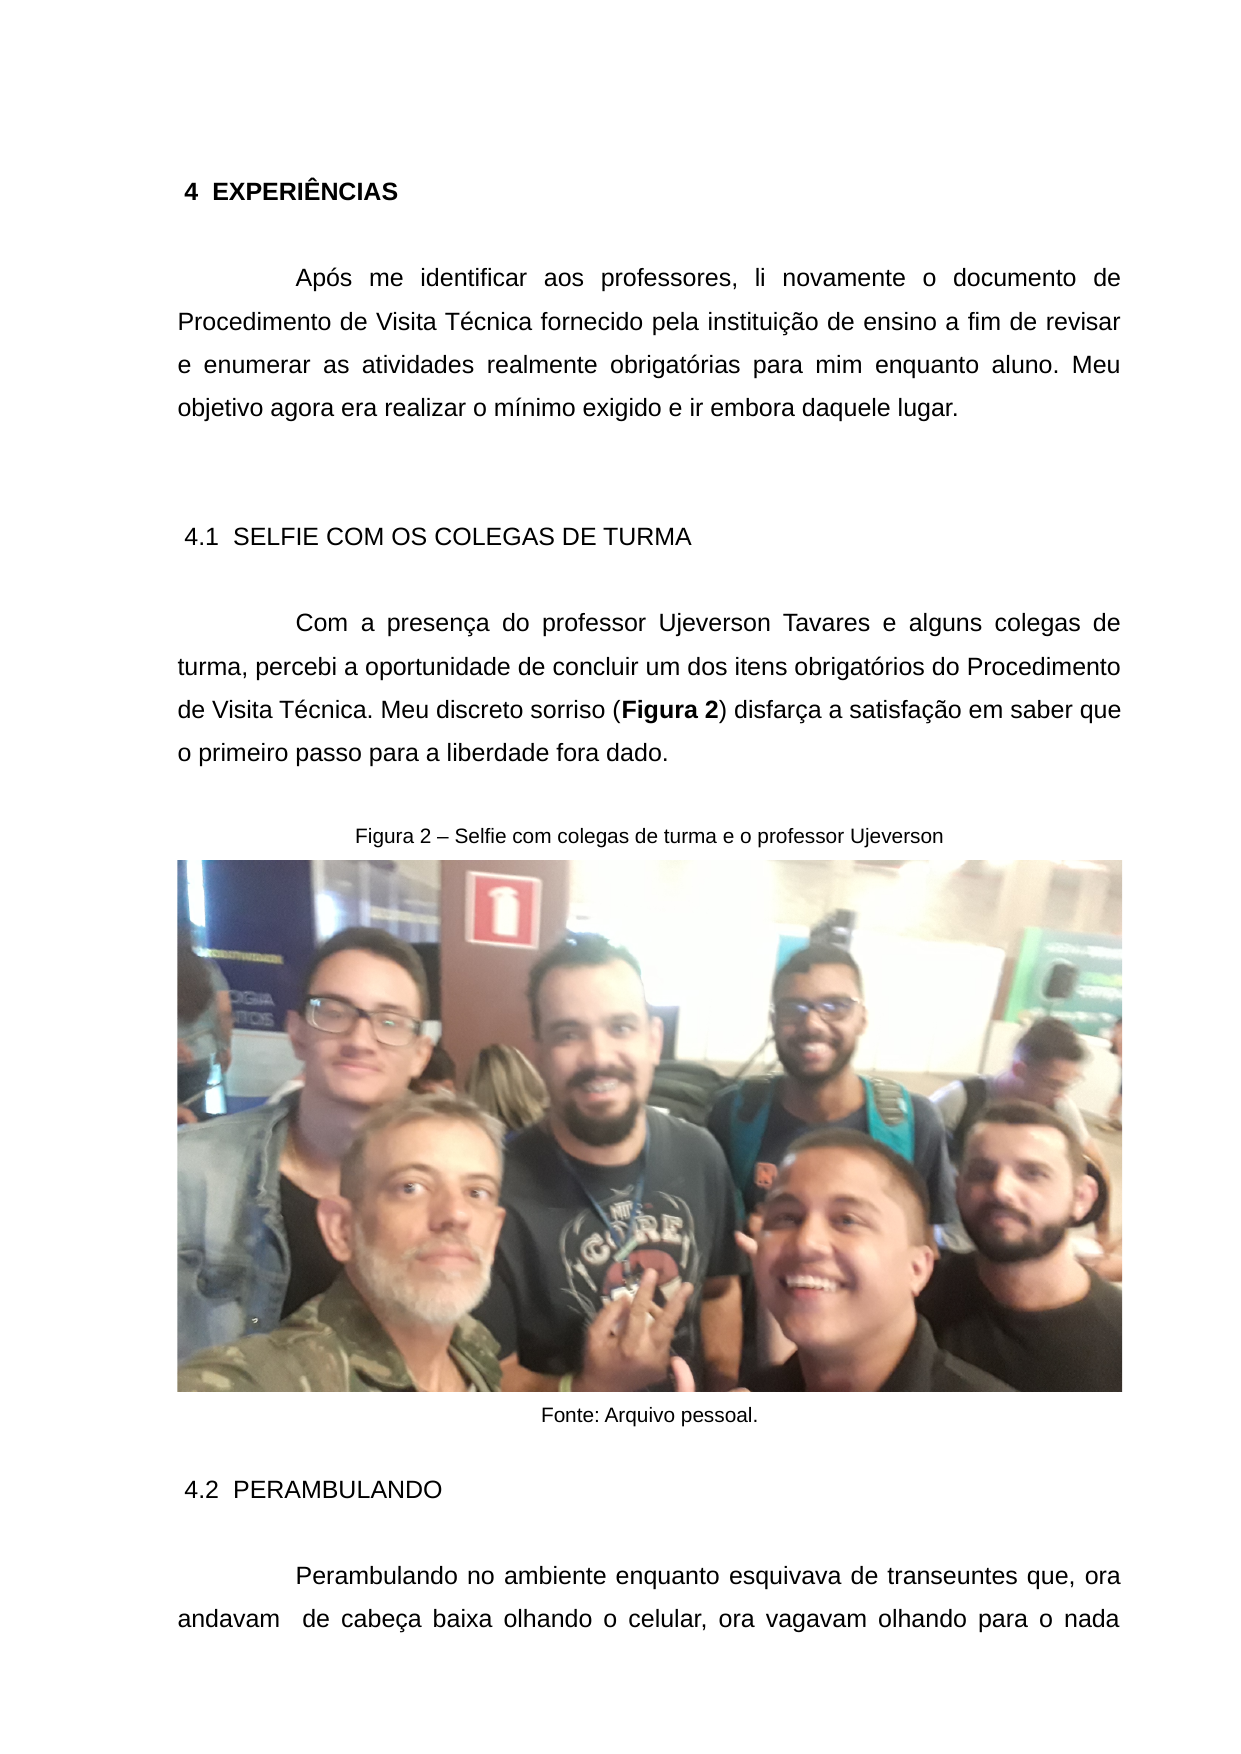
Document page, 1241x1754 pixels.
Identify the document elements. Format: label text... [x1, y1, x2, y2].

text Figura 2 – Selfie com colegas de turma e o professor Ujeverson [177, 824, 1122, 848]
text Perambulando no ambiente enquanto esquivava de transeuntes que, ora andavam de cabeça baixa olhando o celular, ora vagavam olhando para o nada [177, 1561, 1122, 1633]
picture [177, 860, 1123, 1392]
list SELFIE COM OS COLEGAS DE TURMA [177, 522, 1122, 551]
list EXPERIÊNCIAS [177, 177, 1122, 206]
list PERAMBULANDO [177, 1475, 1122, 1504]
text Após me identificar aos professores, li novamente o documento de Procedimento de Visita Técnica fornecido pela instituição de ensino a fim de revisar e enumerar as atividades realmente obrigatórias para mim enquanto aluno. Meu objetivo agora era realizar o mínimo exigido e ir embora daquele lugar. [177, 263, 1122, 422]
text Com a presença do professor Ujeverson Tavares e alguns colegas de turma, percebi a oportunidade de concluir um dos itens obrigatórios do Procedimento de Visita Técnica. Meu discreto sorriso (Figura 2) disfarça a satisfação em saber que o primeiro passo para a liberdade fora dado. [177, 608, 1122, 767]
text Fonte: Arquivo pessoal. [177, 1392, 1122, 1427]
